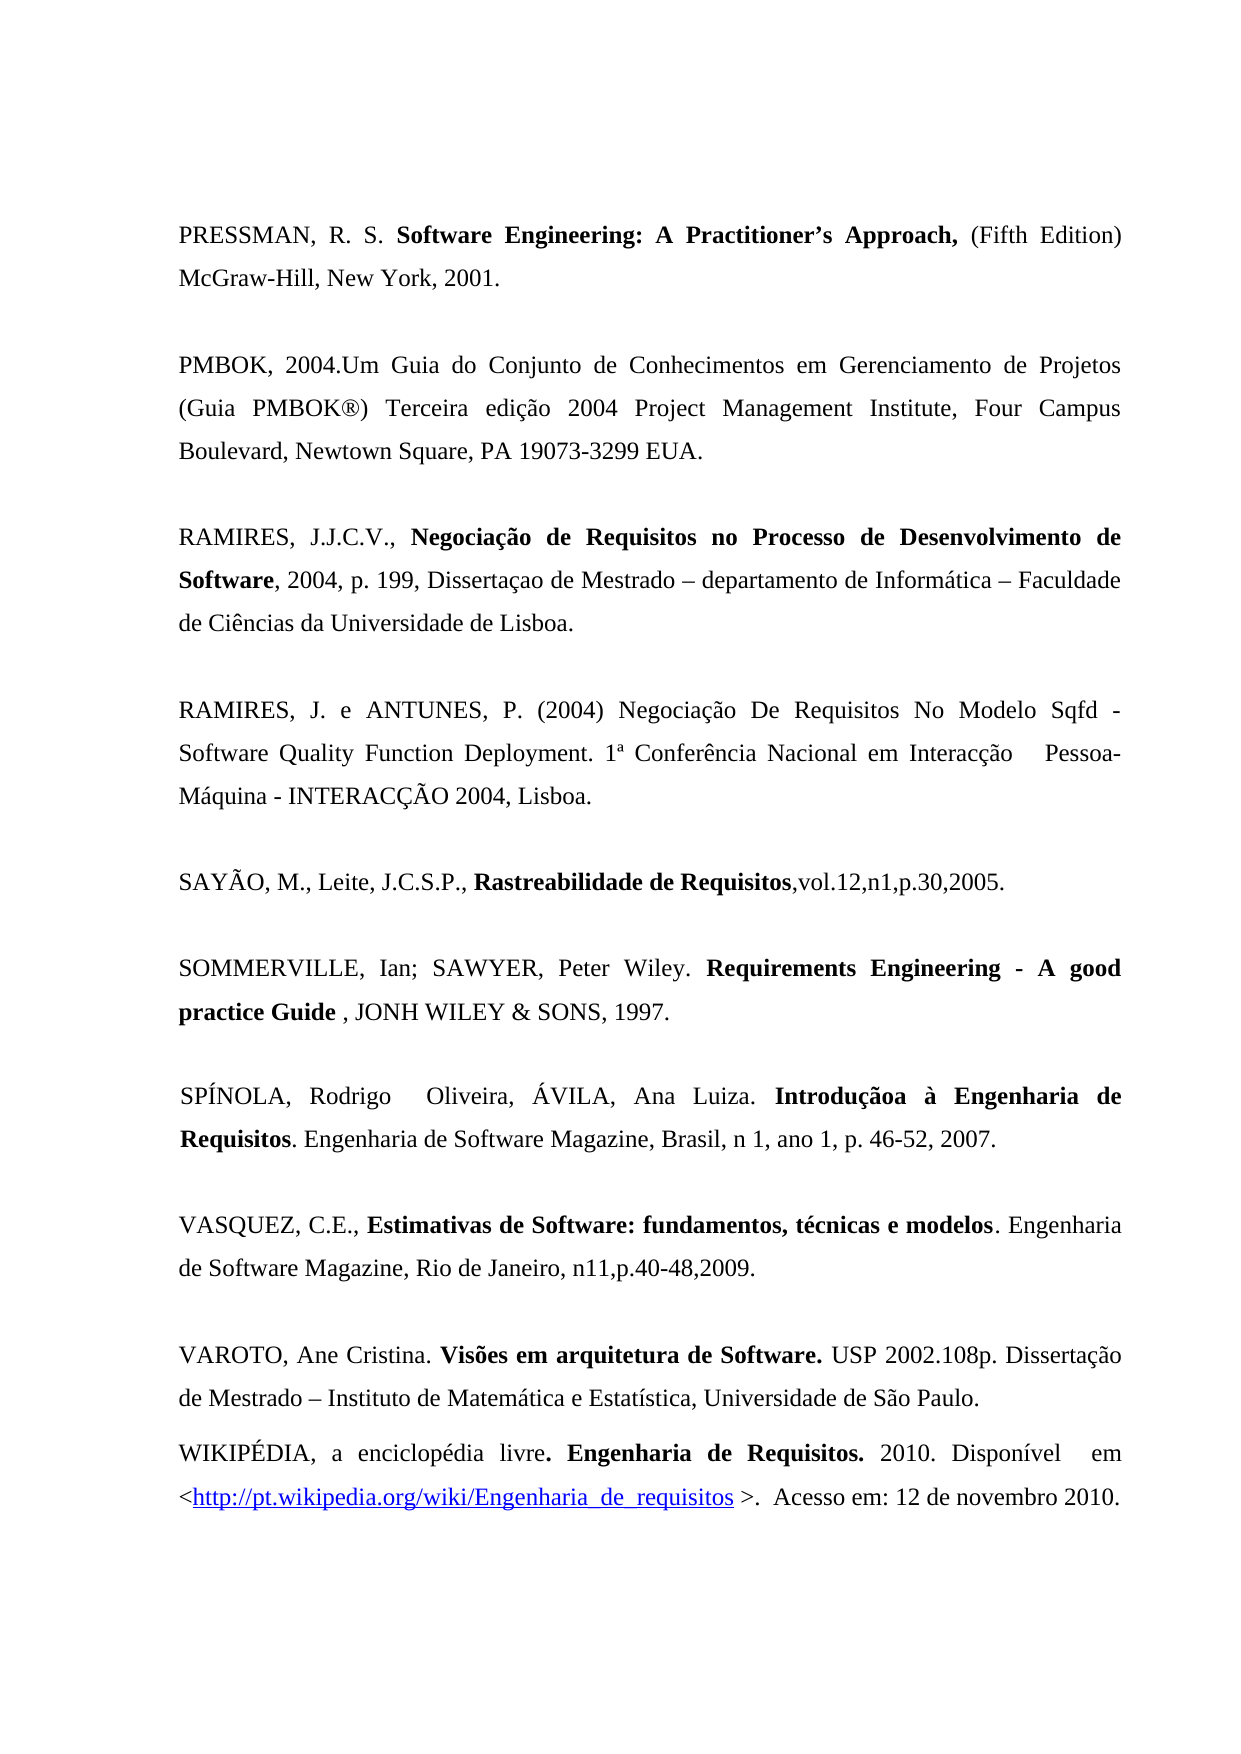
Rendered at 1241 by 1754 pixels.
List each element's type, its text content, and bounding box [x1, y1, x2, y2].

text SOMMERVILLE, Ian; SAWYER, Peter Wiley. Requirements Engineering - A good practice Guide , JONH WILEY & SONS, 1997. [178, 953, 1122, 1025]
text RAMIRES, J.J.C.V., Negociação de Requisitos no Processo de Desenvolvimento de Software, 2004, p. 199, Dissertaçao de Mestrado – departamento de Informática – Faculdade de Ciências da Universidade de Lisboa. [178, 522, 1122, 637]
text RAMIRES, J. e ANTUNES, P. (2004) Negociação De Requisitos No Modelo Sqfd - Software Quality Function Deployment. 1ª Conferência Nacional em Interacção Pessoa-Máquina - INTERACÇÃO 2004, Lisboa. [178, 695, 1122, 810]
text WIKIPÉDIA, a enciclopédia livre. Engenharia de Requisitos. 2010. Disponível em <http://pt.wikipedia.org/wiki/Engenharia_de_requisitos >. Acesso em: 12 de novembro 2010. [178, 1438, 1122, 1510]
text VASQUEZ, C.E., Estimativas de Software: fundamentos, técnicas e modelos. Engenharia de Software Magazine, Rio de Janeiro, n11,p.40-48,2009. [178, 1210, 1122, 1282]
text VAROTO, Ane Cristina. Visões em arquitetura de Software. USP 2002.108p. Dissertação de Mestrado – Instituto de Matemática e Estatística, Universidade de São Paulo. [178, 1340, 1122, 1412]
text PMBOK, 2004.Um Guia do Conjunto de Conhecimentos em Gerenciamento de Projetos (Guia PMBOK®) Terceira edição 2004 Project Management Institute, Four Campus Boulevard, Newtown Square, PA 19073-3299 EUA. [178, 350, 1122, 465]
text SAYÃO, M., Leite, J.C.S.P., Rastreabilidade de Requisitos,vol.12,n1,p.30,2005. [178, 867, 1122, 896]
text SPÍNOLA, Rodrigo Oliveira, ÁVILA, Ana Luiza. Introduçãoa à Engenharia de Requisitos. Engenharia de Software Magazine, Brasil, n 1, ano 1, p. 46-52, 2007. [180, 1081, 1122, 1153]
text PRESSMAN, R. S. Software Engineering: A Practitioner’s Approach, (Fifth Edition) McGraw-Hill, New York, 2001. [178, 220, 1122, 292]
